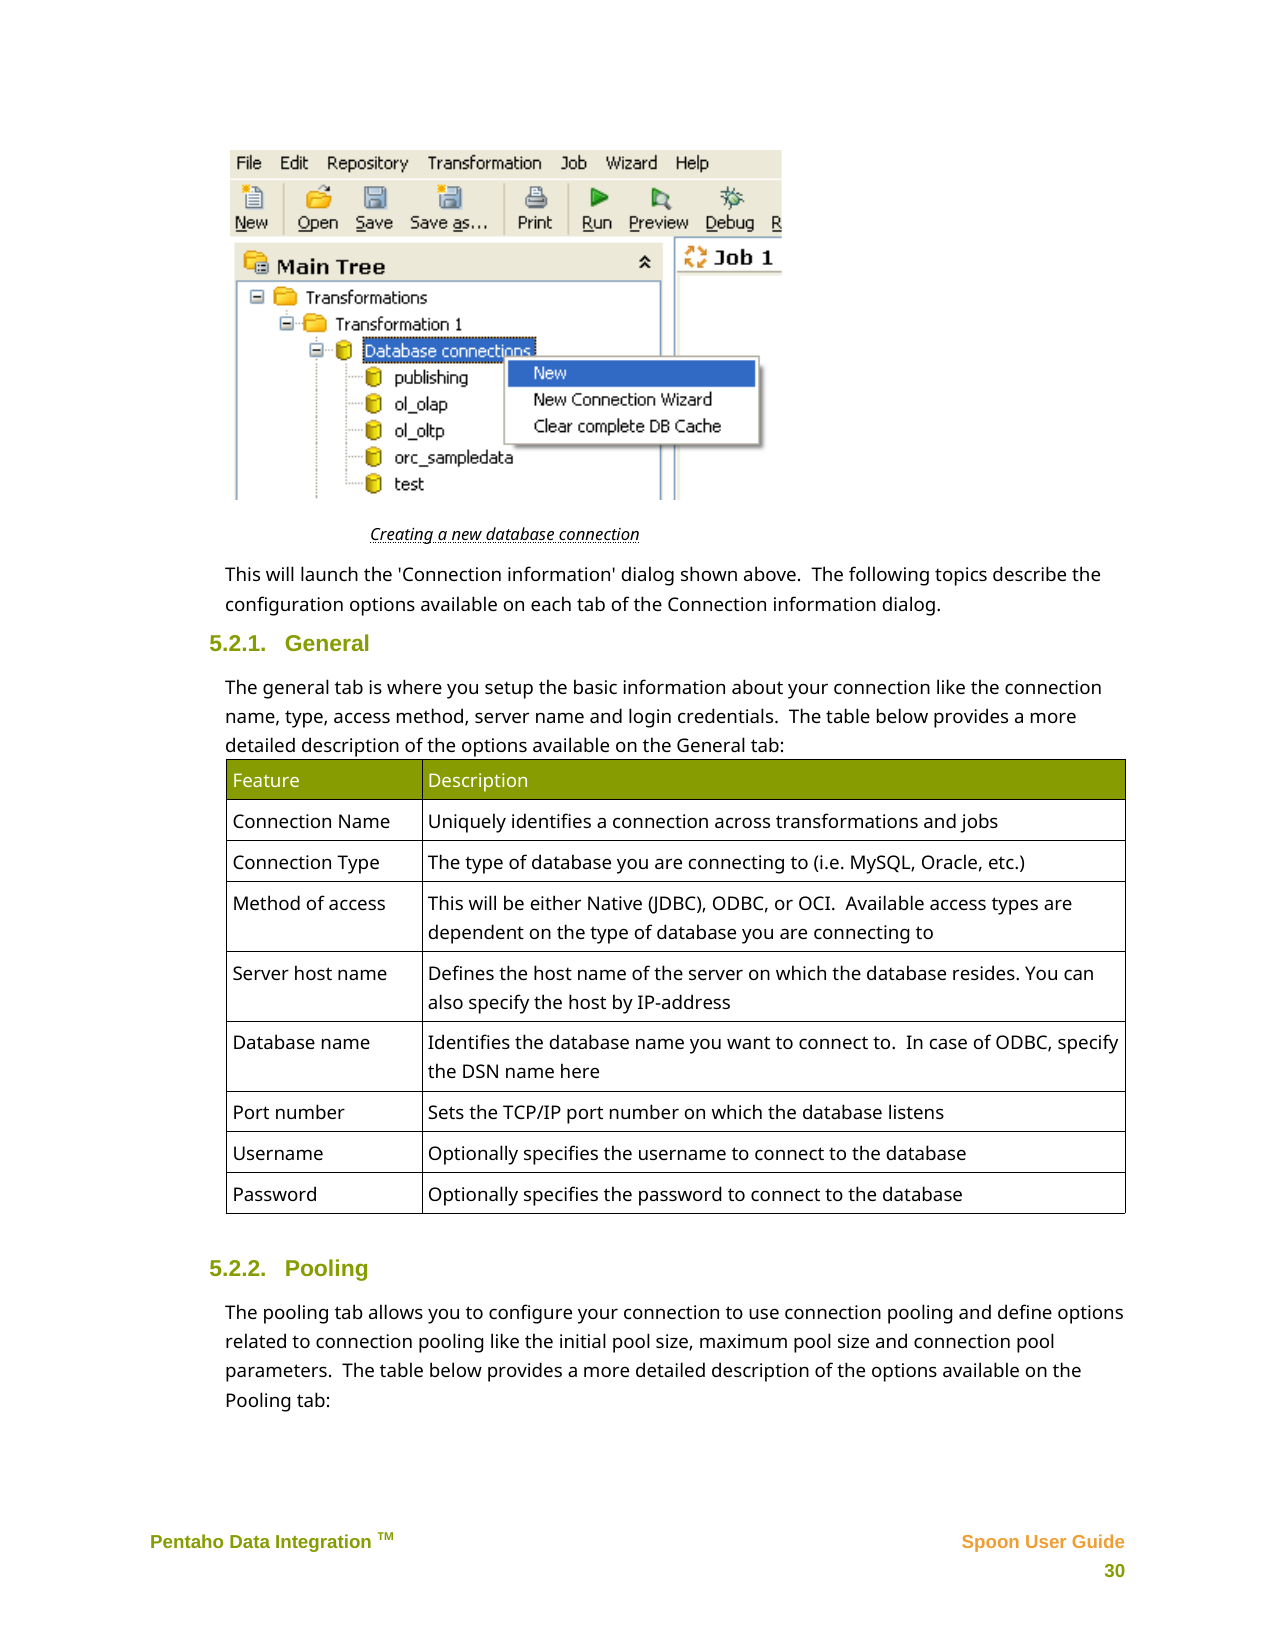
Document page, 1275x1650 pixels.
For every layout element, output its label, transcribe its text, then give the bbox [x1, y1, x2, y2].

table_cell Sets the TCP/IP port number on which the database listens [423, 1092, 1125, 1131]
table_cell Method of access [227, 882, 422, 951]
table_cell Defines the host name of the server on which the database resides. You can also specify the host by IP-address [423, 952, 1125, 1021]
table_cell Server host name [227, 952, 422, 1021]
table_cell Username [227, 1132, 422, 1172]
table_cell Connection Type [227, 841, 422, 881]
text This will launch the 'Connection information' dialog shown above. The following topics describe the configuration options available on each tab of the Connection information dialog. [225, 150, 1125, 617]
table_cell Uniquely identifies a connection across transformations and jobs [423, 800, 1125, 840]
text Creating a new database connection [230, 523, 782, 545]
table_cell The type of database you are connecting to (i.e. MySQL, Oracle, etc.) [423, 841, 1125, 881]
table_cell Connection Name [227, 800, 422, 840]
table_header Feature [227, 760, 422, 799]
picture [230, 150, 782, 500]
table_cell Identifies the database name you want to connect to. In case of ODBC, specify the DSN name here [423, 1022, 1125, 1091]
table_cell Database name [227, 1022, 422, 1091]
table_cell Optionally specifies the username to connect to the database [423, 1132, 1125, 1172]
subtitle General [209, 624, 1125, 659]
table_cell Optionally specifies the password to connect to the database [423, 1173, 1125, 1213]
table_cell Password [227, 1173, 422, 1213]
table_header Description [423, 760, 1125, 799]
text The general tab is where you setup the basic information about your connection like the connection name, type, access method, server name and login credentials. The table below provides a more detailed description of the options available on the General tab: [225, 671, 1125, 759]
table_cell This will be either Native (JDBC), ODBC, or OCI. Available access types are dependent on the type of database you are connecting to [423, 882, 1125, 951]
text The pooling tab allows you to configure your connection to use connection pooling and define options related to connection pooling like the initial pool size, maximum pool size and connection pool parameters. The table below provides a more detailed description of the options available on the Pooling tab: [225, 1296, 1125, 1413]
subtitle Pooling [209, 1249, 1125, 1284]
table_cell Port number [227, 1092, 422, 1131]
